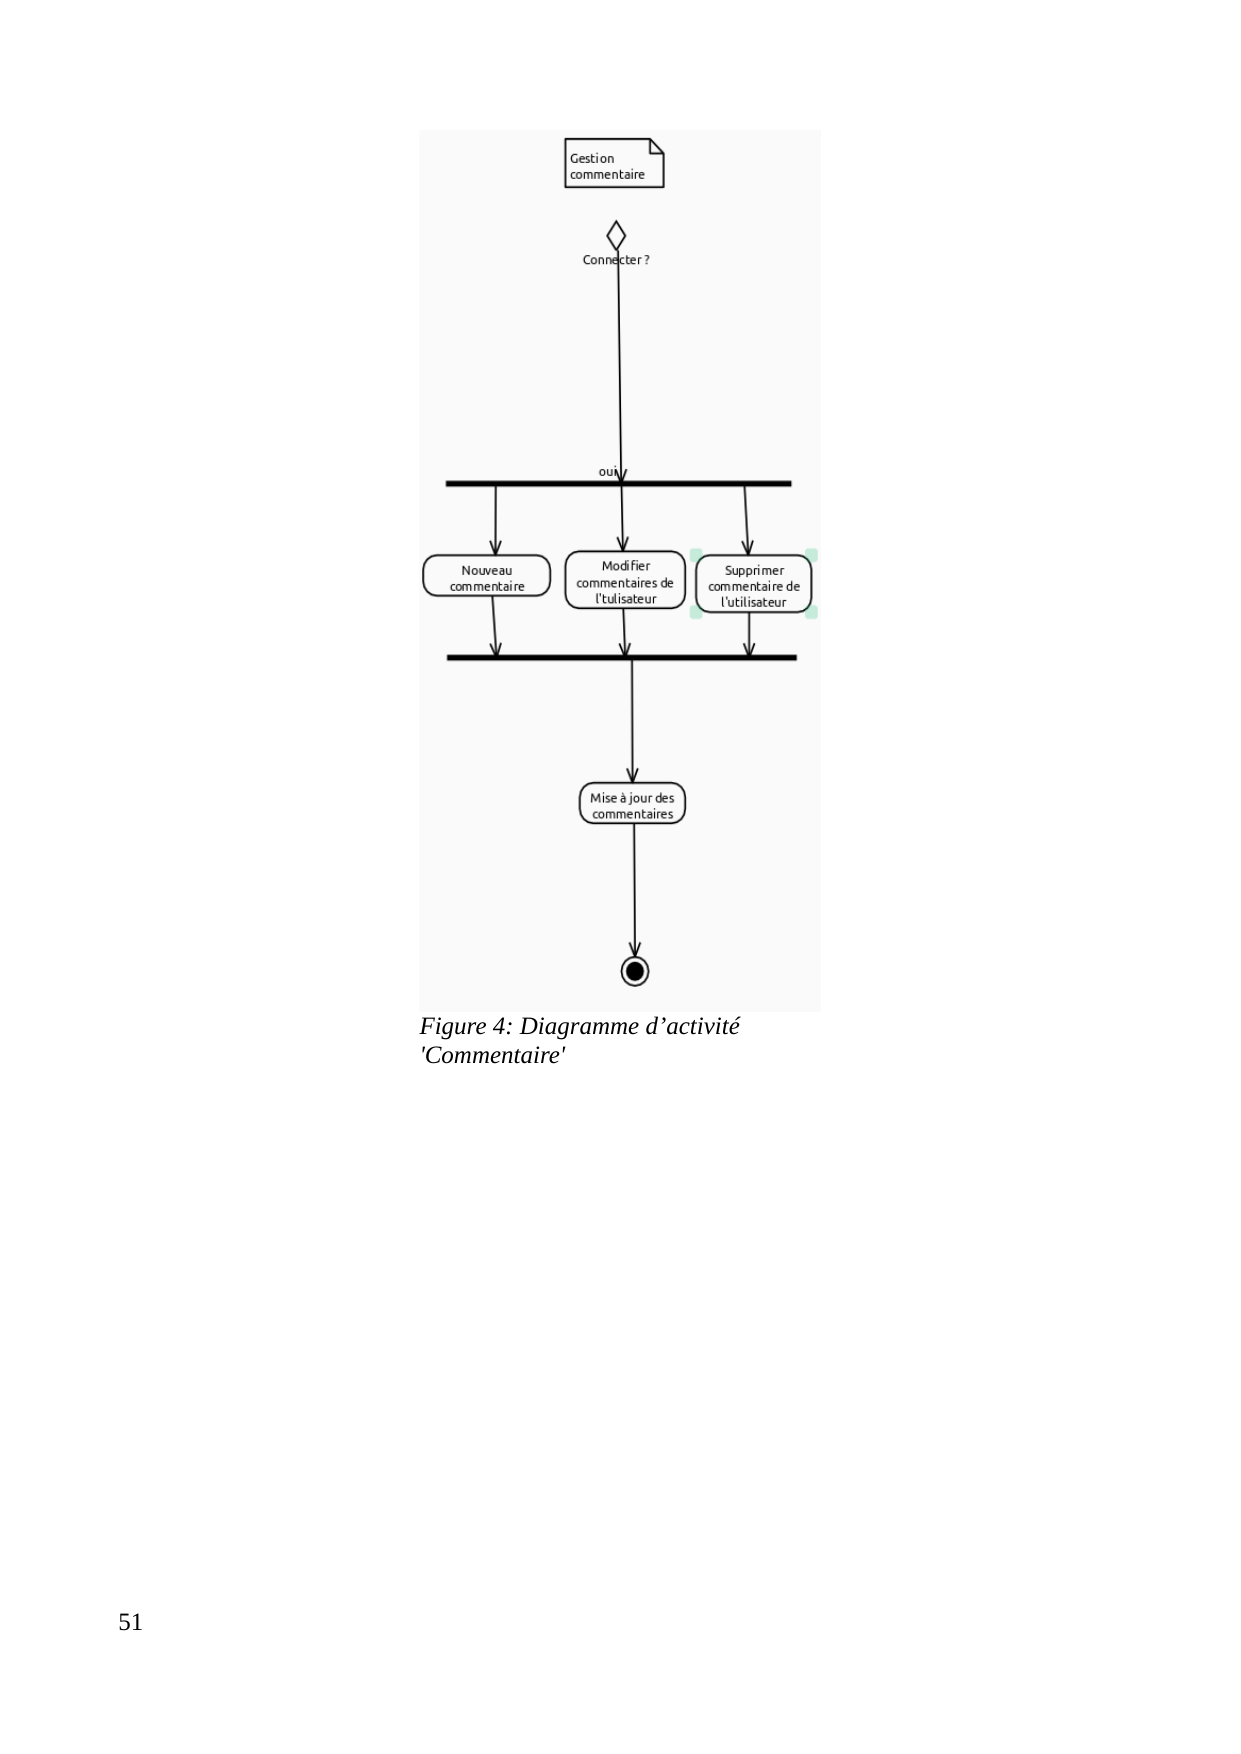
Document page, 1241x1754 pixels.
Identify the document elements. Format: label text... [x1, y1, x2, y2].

text Figure 4: Diagramme d’activité 'Commentaire' [419, 1012, 821, 1069]
picture [419, 130, 821, 1012]
